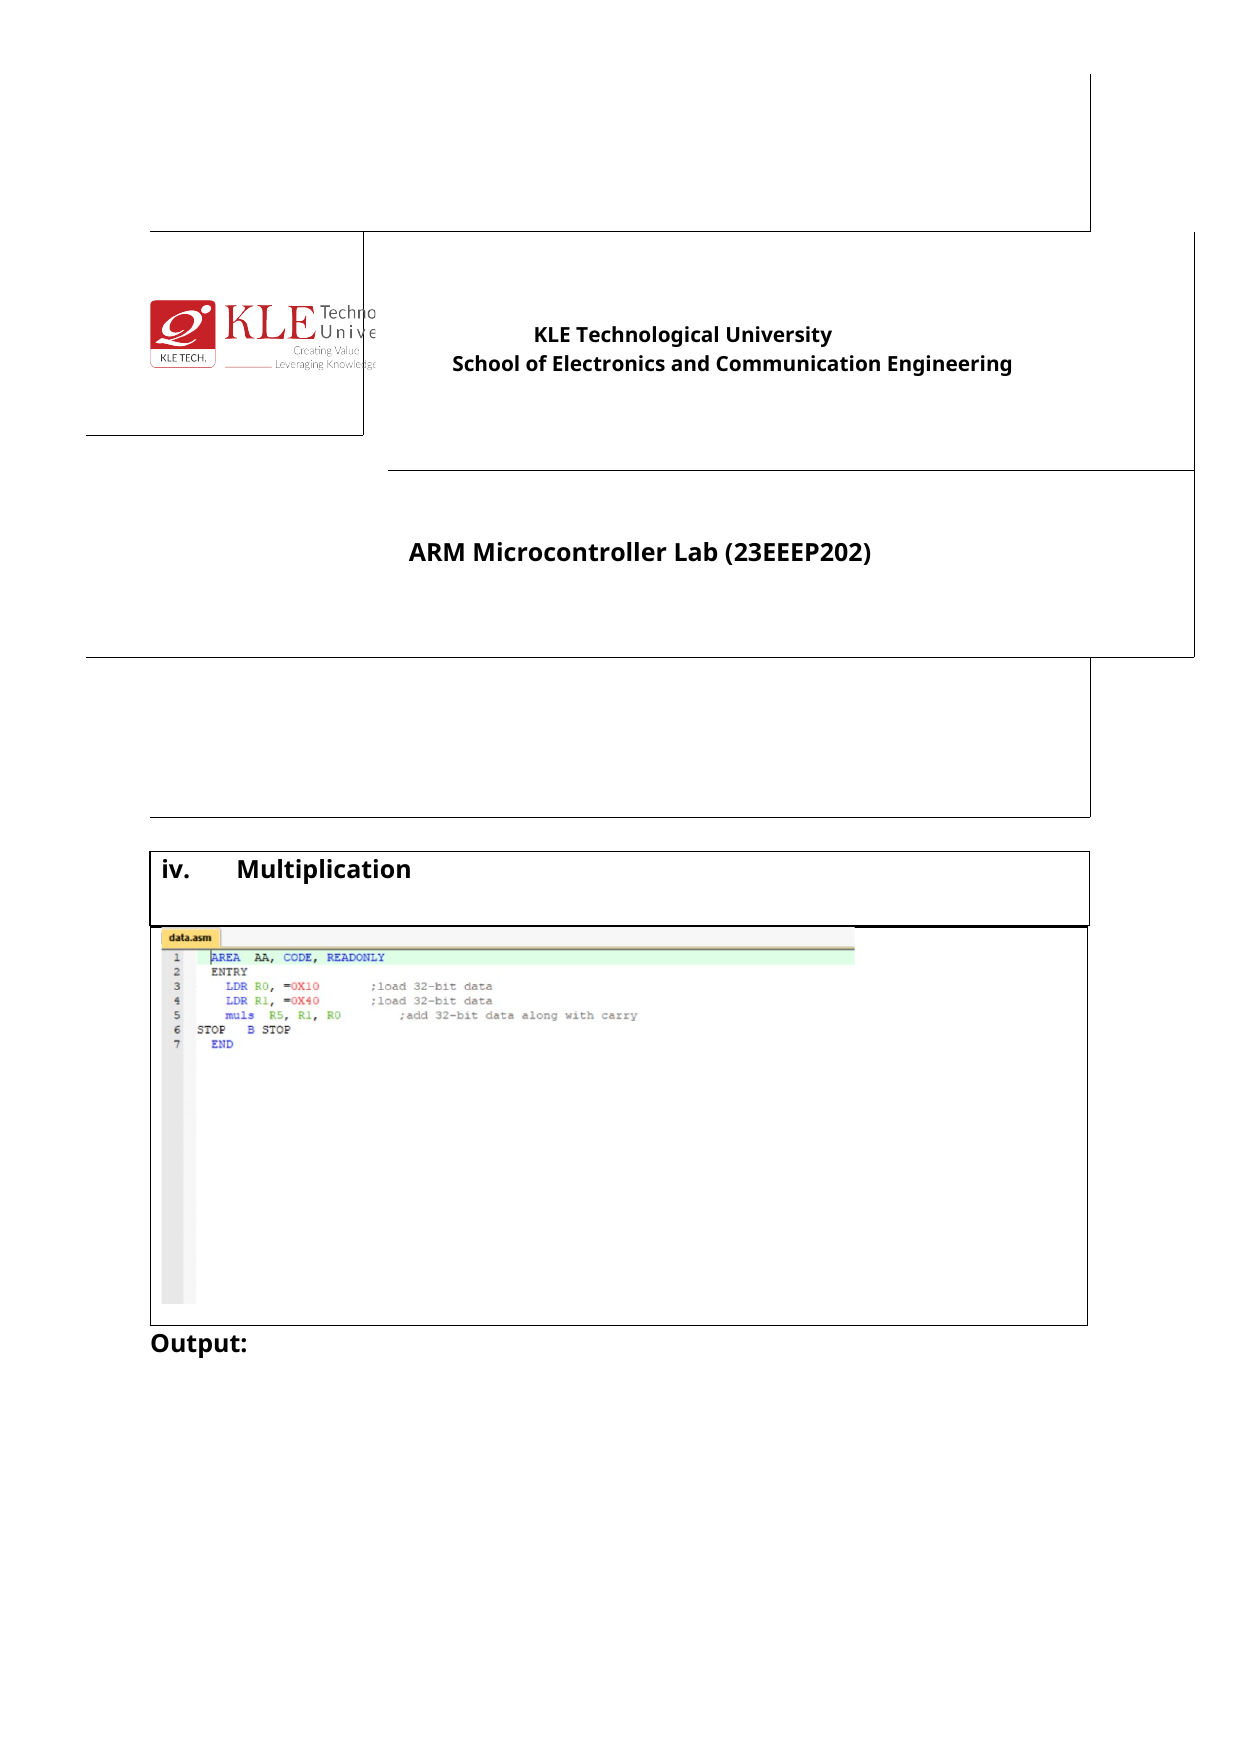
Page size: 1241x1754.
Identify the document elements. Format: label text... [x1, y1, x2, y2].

table_header [151, 928, 1087, 1324]
text Output: [150, 1326, 1090, 1359]
table_header Multiplication [151, 852, 1089, 925]
